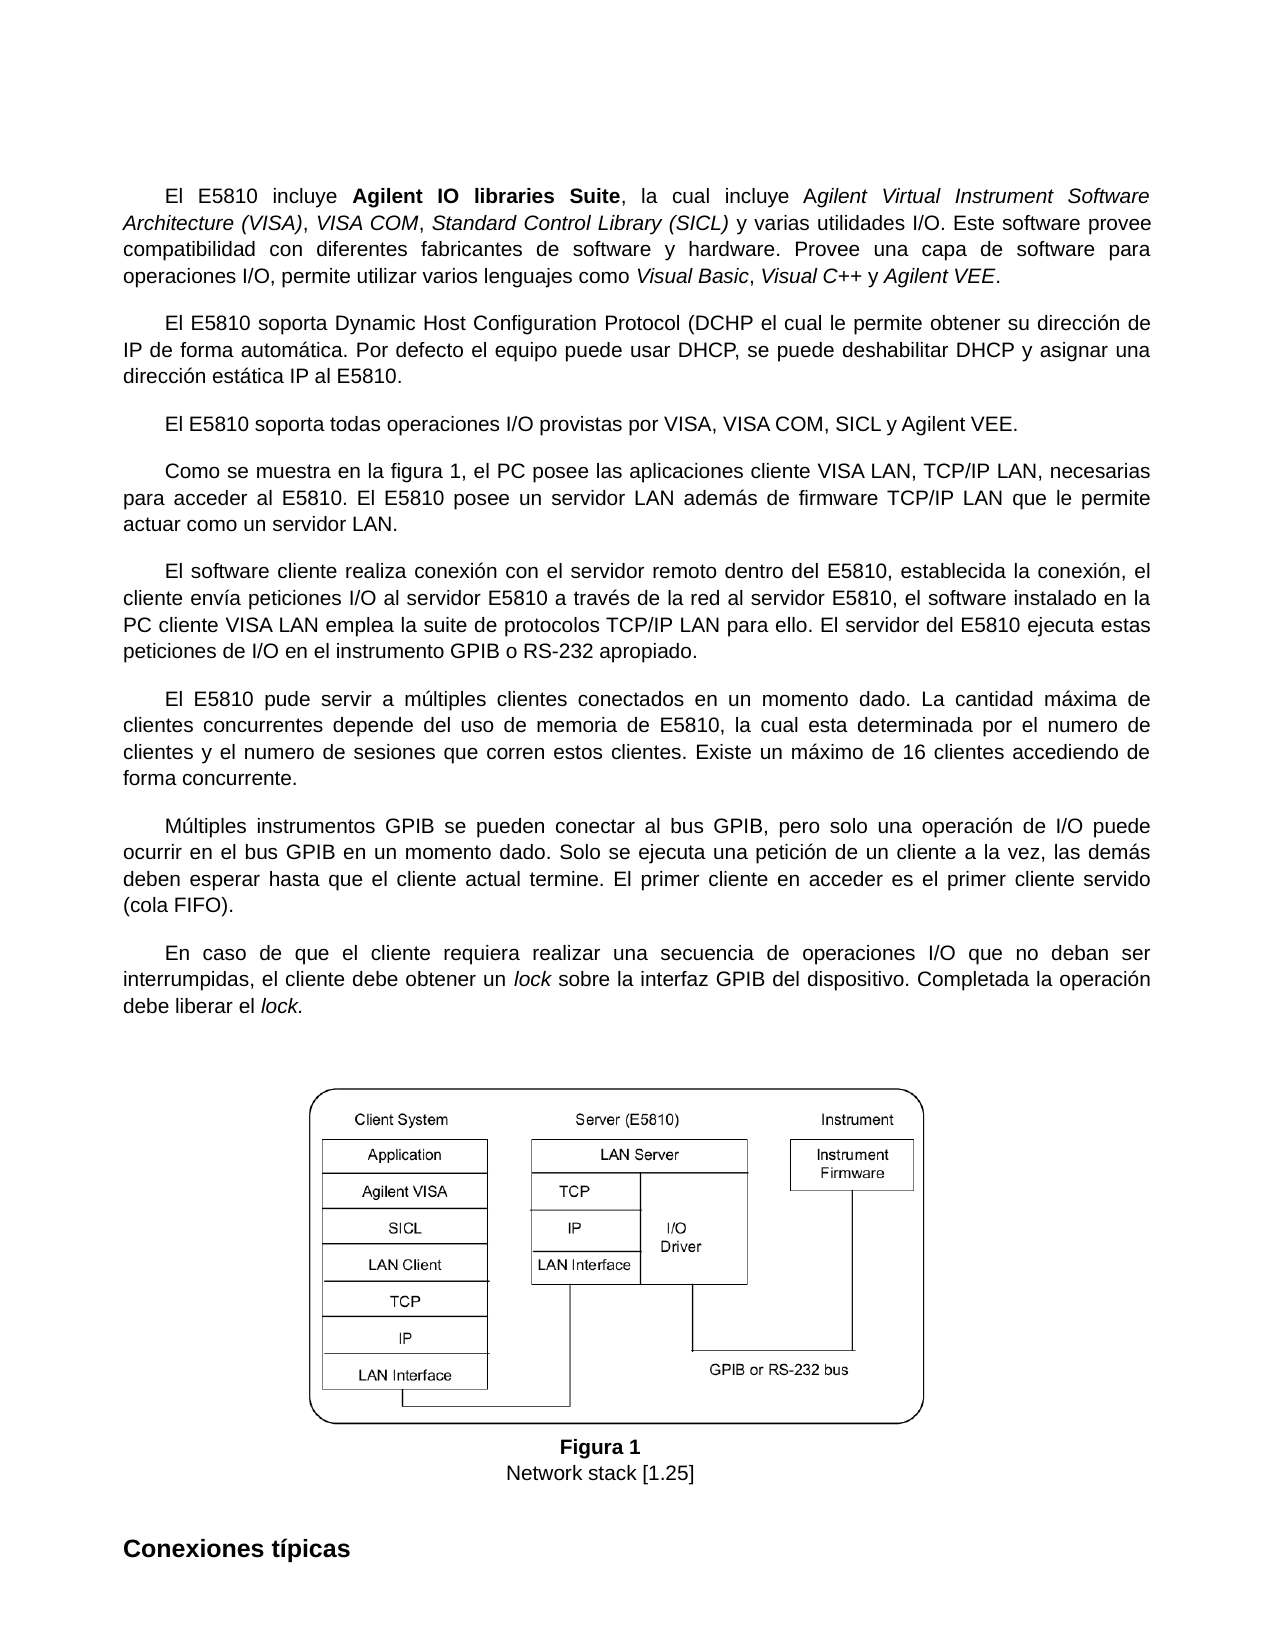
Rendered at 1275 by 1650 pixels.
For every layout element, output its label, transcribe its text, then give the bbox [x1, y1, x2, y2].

subtitle Conexiones típicas [123, 1534, 1152, 1562]
text En caso de que el cliente requiera realizar una secuencia de operaciones I/O que no deban ser interrumpidas, el cliente debe obtener un lock sobre la interfaz GPIB del dispositivo. Completada la operación debe liberar el lock. [123, 938, 1152, 1018]
text Figura 1 [261, 1435, 940, 1459]
text Múltiples instrumentos GPIB se pueden conectar al bus GPIB, pero solo una operación de I/O puede ocurrir en el bus GPIB en un momento dado. Solo se ejecuta una petición de un cliente a la vez, las demás deben esperar hasta que el cliente actual termine. El primer cliente en acceder es el primer cliente servido (cola FIFO). [123, 811, 1152, 917]
text El E5810 soporta Dynamic Host Configuration Protocol (DCHP el cual le permite obtener su dirección de IP de forma automática. Por defecto el equipo puede usar DHCP, se puede deshabilitar DHCP y asignar una dirección estática IP al E5810. [123, 308, 1152, 388]
text El E5810 soporta todas operaciones I/O provistas por VISA, VISA COM, SICL y Agilent VEE. [123, 409, 1152, 435]
picture [260, 1076, 940, 1435]
text Como se muestra en la figura 1, el PC posee las aplicaciones cliente VISA LAN, TCP/IP LAN, necesarias para acceder al E5810. El E5810 posee un servidor LAN además de firmware TCP/IP LAN que le permite actuar como un servidor LAN. [123, 456, 1152, 536]
text El software cliente realiza conexión con el servidor remoto dentro del E5810, establecida la conexión, el cliente envía peticiones I/O al servidor E5810 a través de la red al servidor E5810, el software instalado en la PC cliente VISA LAN emplea la suite de protocolos TCP/IP LAN para ello. El servidor del E5810 ejecuta estas peticiones de I/O en el instrumento GPIB o RS-232 apropiado. [123, 557, 1152, 663]
text El E5810 incluye Agilent IO libraries Suite, la cual incluye Agilent Virtual Instrument Software Architecture (VISA), VISA COM, Standard Control Library (SICL) y varias utilidades I/O. Este software provee compatibilidad con diferentes fabricantes de software y hardware. Provee una capa de software para operaciones I/O, permite utilizar varios lenguajes como Visual Basic, Visual C++ y Agilent VEE. [123, 181, 1152, 287]
text El E5810 pude servir a múltiples clientes conectados en un momento dado. La cantidad máxima de clientes concurrentes depende del uso de memoria de E5810, la cual esta determinada por el numero de clientes y el numero de sesiones que corren estos clientes. Existe un máximo de 16 clientes accediendo de forma concurrente. [123, 684, 1152, 790]
text Network stack [1.25] [261, 1461, 940, 1485]
